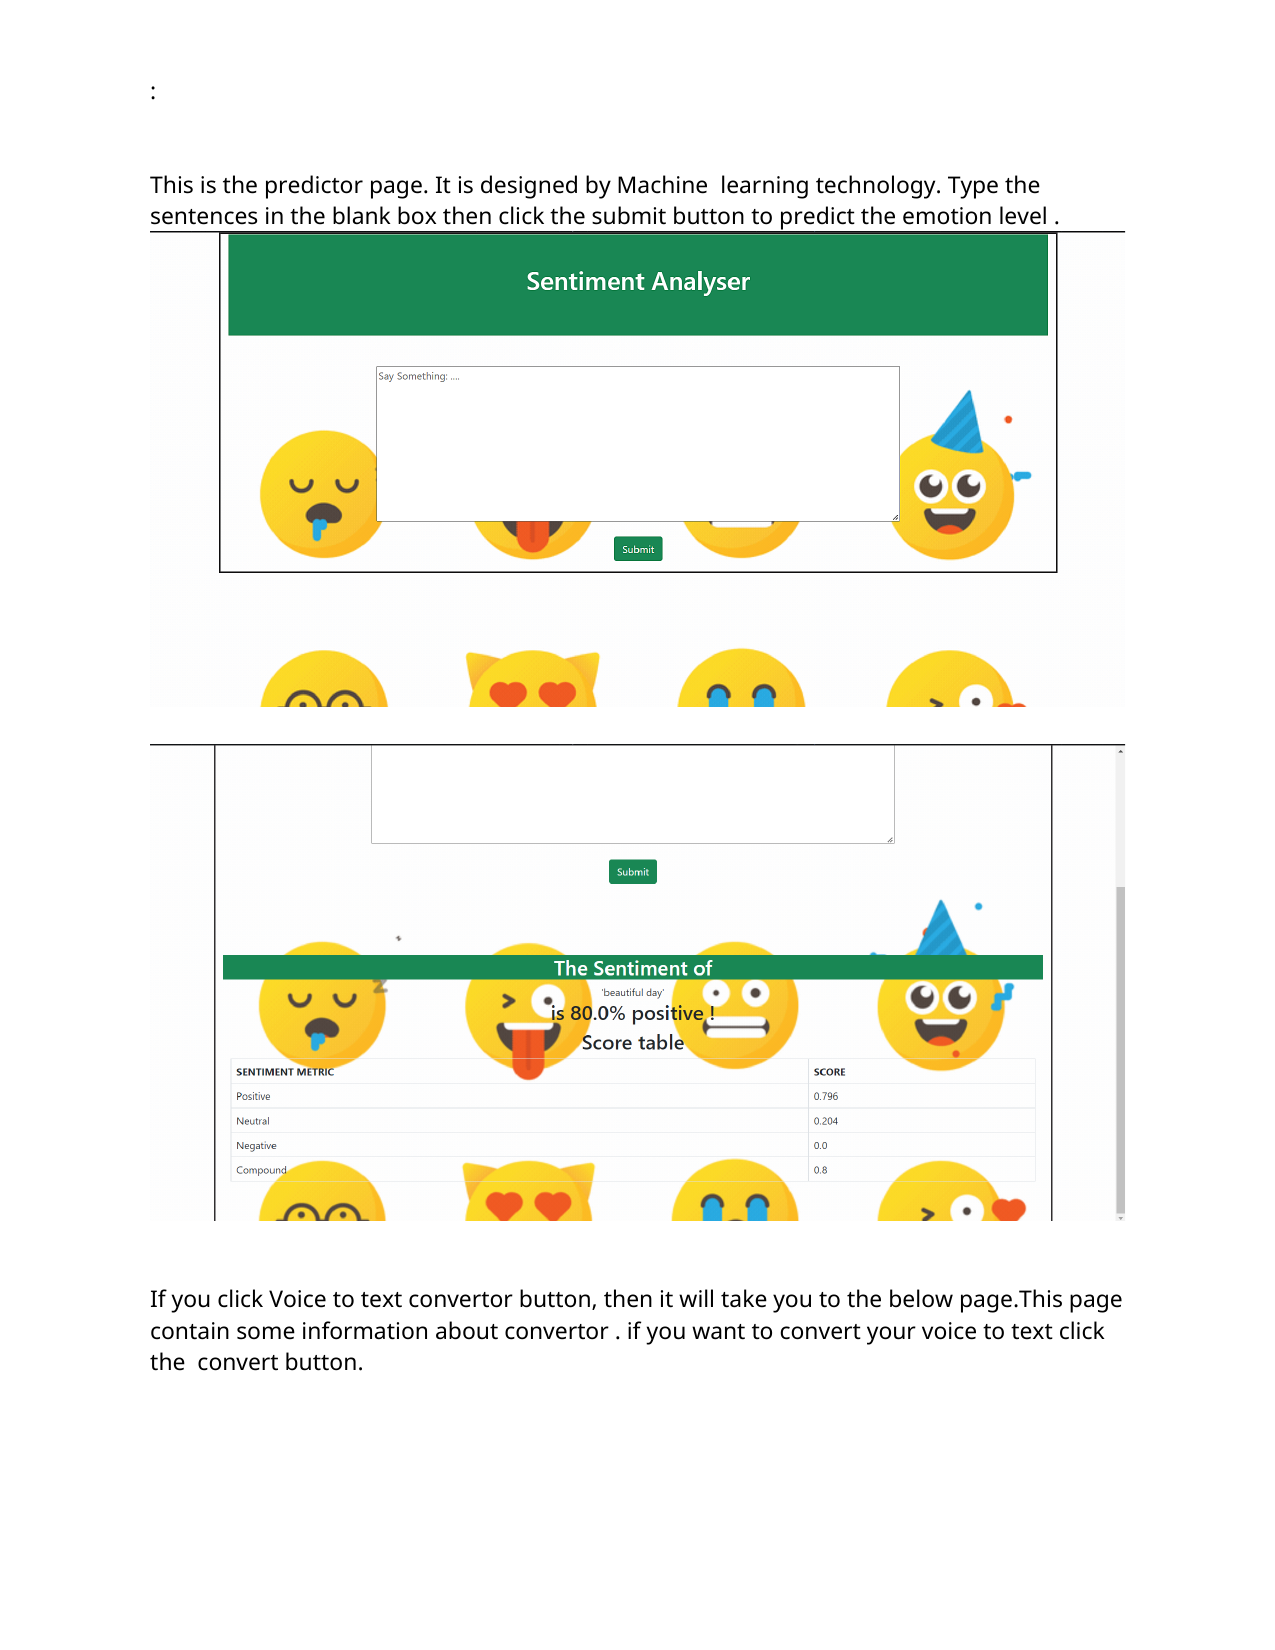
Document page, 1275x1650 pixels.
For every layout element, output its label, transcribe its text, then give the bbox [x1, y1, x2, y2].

text This is the predictor page. It is designed by Machine learning technology. Type the sentences in the blank box then click the submit button to predict the emotion level . [150, 169, 1125, 231]
text If you click Voice to text convertor button, then it will take you to the below page.This page contain some information about convertor . if you want to convert your voice to text click the convert button. [150, 1283, 1125, 1377]
picture [150, 231, 1125, 707]
text [150, 707, 1125, 713]
picture [150, 744, 1125, 1221]
